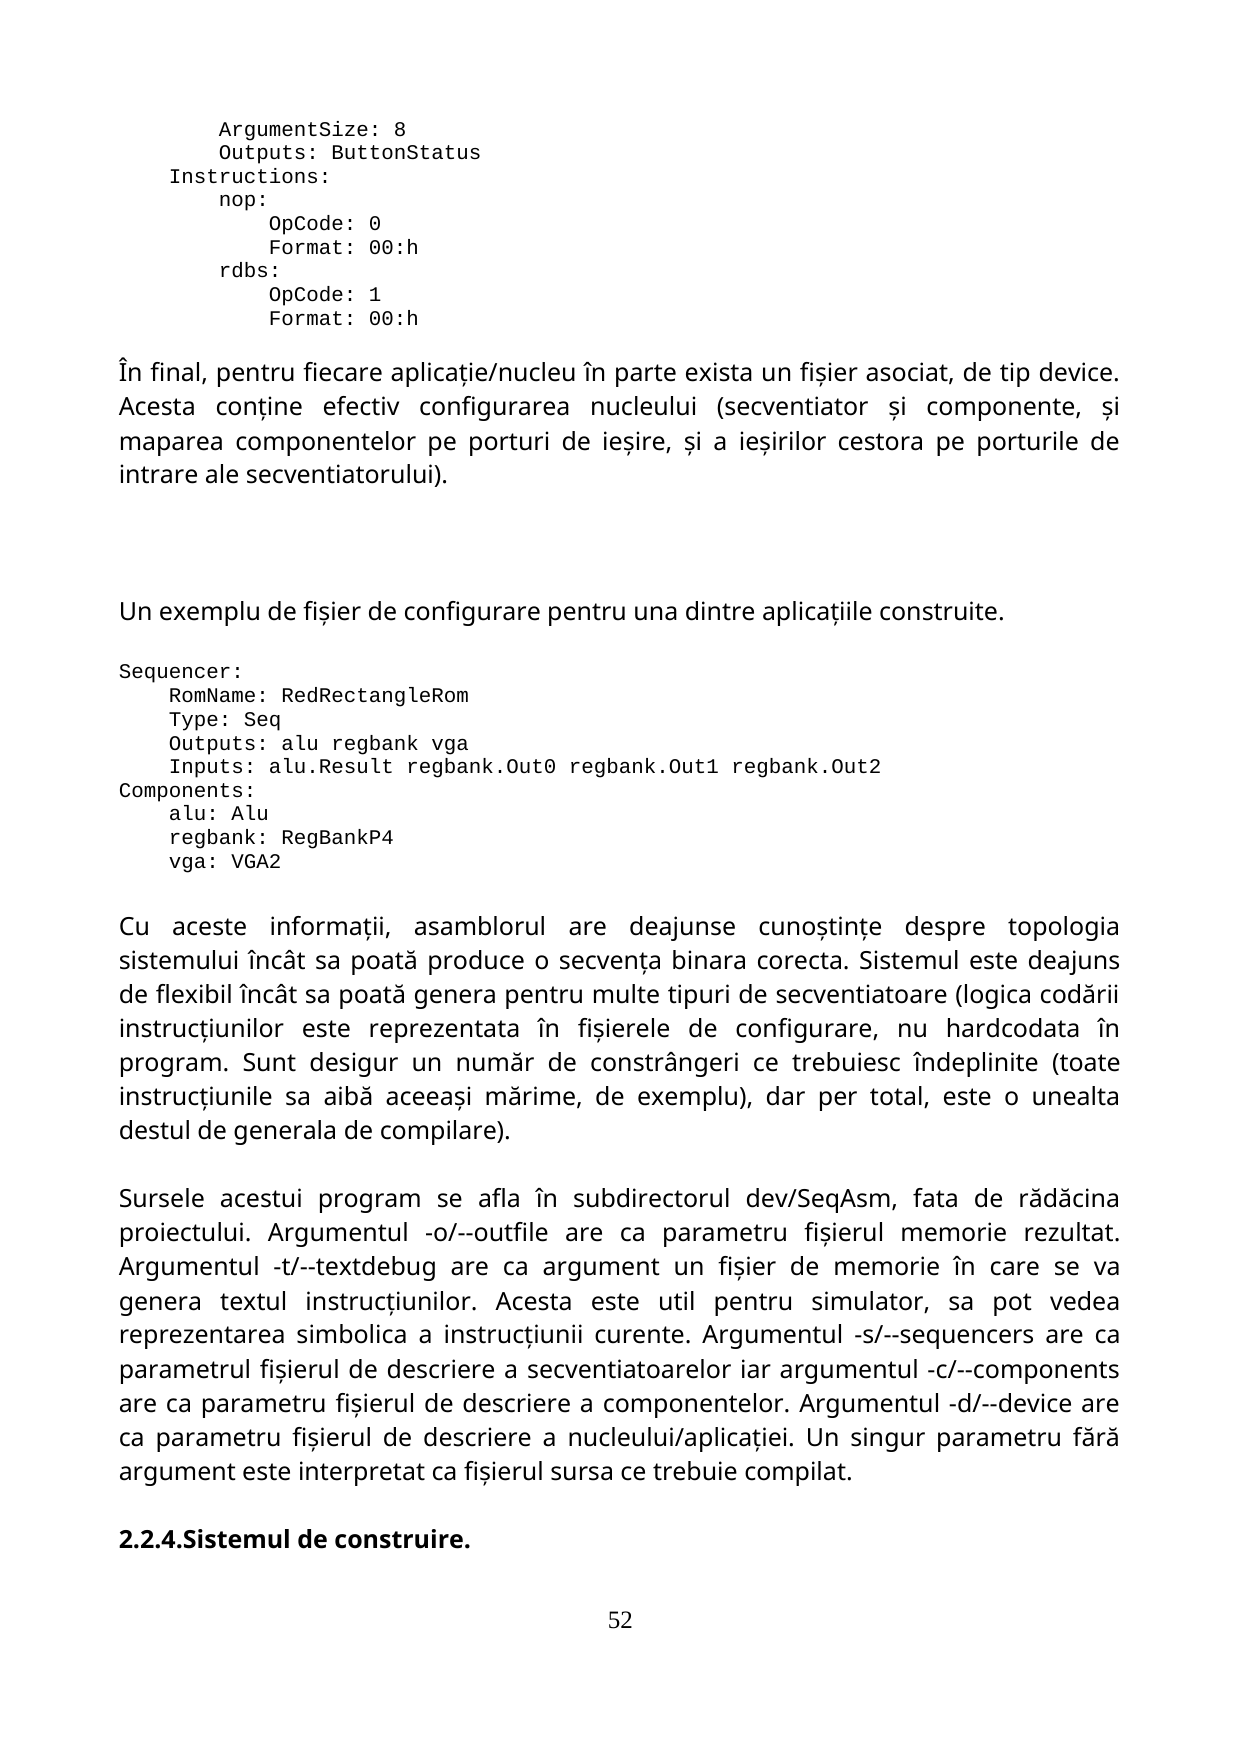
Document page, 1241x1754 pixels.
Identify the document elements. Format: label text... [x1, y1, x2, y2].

text În final, pentru fiecare aplicație/nucleu în parte exista un fișier asociat, de tip device. Acesta conține efectiv configurarea nucleului (secventiator și componente, și maparea componentelor pe porturi de ieșire, și a ieșirilor cestora pe porturile de intrare ale secventiatorului). [118, 355, 1122, 491]
text vga: VGA2 [118, 851, 1122, 874]
text Sequencer: [118, 662, 1122, 685]
text alu: Alu [118, 803, 1122, 827]
text OpCode: 1 [118, 284, 1122, 308]
text Sursele acestui program se afla în subdirectorul dev/SeqAsm, fata de rădăcina proiectului. Argumentul -o/--outfile are ca parametru fișierul memorie rezultat. Argumentul -t/--textdebug are ca argument un fișier de memorie în care se va genera textul instrucțiunilor. Acesta este util pentru simulator, sa pot vedea reprezentarea simbolica a instrucțiunii curente. Argumentul -s/--sequencers are ca parametrul fișierul de descriere a secventiatoarelor iar argumentul -c/--components are ca parametru fișierul de descriere a componentelor. Argumentul -d/--device are ca parametru fișierul de descriere a nucleului/aplicației. Un singur parametru fără argument este interpretat ca fișierul sursa ce trebuie compilat. [118, 1181, 1122, 1487]
text RomName: RedRectangleRom [118, 685, 1122, 709]
text nop: [118, 189, 1122, 213]
text OpCode: 0 [118, 213, 1122, 237]
text Outputs: alu regbank vga [118, 732, 1122, 756]
text Cu aceste informații, asamblorul are deajunse cunoștințe despre topologia sistemului încât sa poată produce o secvența binara corecta. Sistemul este deajuns de flexibil încât sa poată genera pentru multe tipuri de secventiatoare (logica codării instrucțiunilor este reprezentata în fișierele de configurare, nu hardcodata în program. Sunt desigur un număr de constrângeri ce trebuiesc îndeplinite (toate instrucțiunile sa aibă aceeași mărime, de exemplu), dar per total, este o unealta destul de generala de compilare). [118, 908, 1122, 1147]
text Format: 00:h [118, 308, 1122, 331]
text regbank: RegBankP4 [118, 827, 1122, 851]
text Type: Seq [118, 709, 1122, 732]
text 2.2.4.Sistemul de construire. [118, 1522, 1122, 1556]
text Un exemplu de fișier de configurare pentru una dintre aplicațiile construite. [118, 593, 1122, 627]
text Instructions: [118, 166, 1122, 189]
text Inputs: alu.Result regbank.Out0 regbank.Out1 regbank.Out2 [118, 756, 1122, 780]
text ArgumentSize: 8 [118, 118, 1122, 142]
text rdbs: [118, 260, 1122, 284]
text Outputs: ButtonStatus [118, 142, 1122, 166]
text Components: [118, 780, 1122, 803]
text Format: 00:h [118, 237, 1122, 260]
